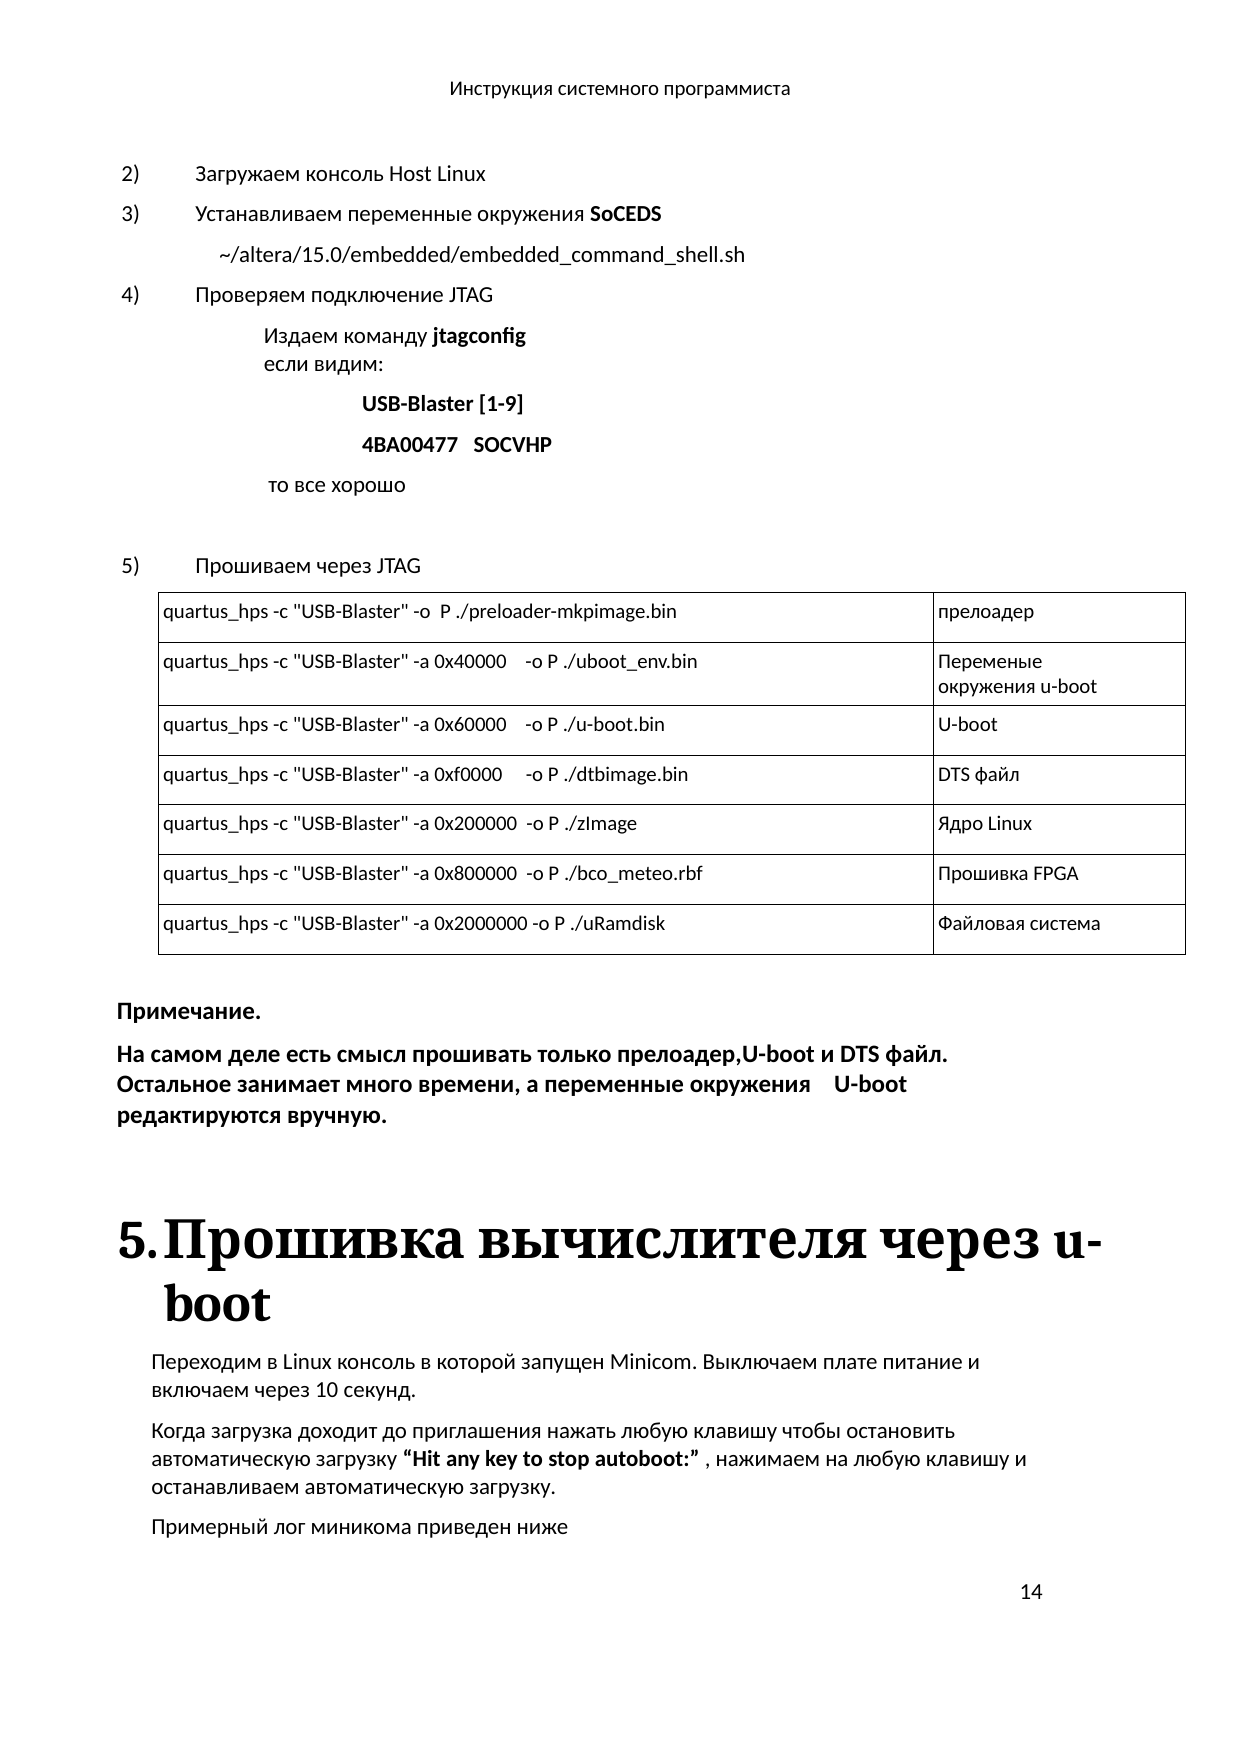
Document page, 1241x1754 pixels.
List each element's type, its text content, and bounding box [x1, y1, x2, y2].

table_cell DTS файл [934, 756, 1185, 804]
list Проверяем подключение JTAG [121, 280, 1122, 308]
text Переходим в Linux консоль в которой запущен Minicom. Выключаем плате питание и включаем через 10 cекунд. [151, 1347, 1063, 1403]
subtitle Прошивка вычислителя через u-boot [118, 1210, 1122, 1335]
table_cell quartus_hps -c "USB-Blaster" -a 0x40000 -o P ./uboot_env.bin [159, 643, 933, 704]
text если видим: [263, 349, 1122, 377]
table_cell quartus_hps -c "USB-Blaster" -a 0x800000 -o P ./bco_meteo.rbf [159, 855, 933, 904]
list Устанавливаем переменные окружения SoCEDS [121, 199, 1122, 227]
text Примерный лог миникома приведен ниже [151, 1512, 1063, 1540]
table_cell quartus_hps -c "USB-Blaster" -a 0x200000 -o P ./zImage [159, 805, 933, 854]
table_cell U-boot [934, 706, 1185, 754]
table_cell Прошивка FPGA [934, 855, 1185, 904]
text то все хорошо [267, 470, 1122, 498]
table_cell Переменые окружения u-boot [934, 643, 1185, 704]
list Прошиваем через JTAG [121, 551, 1122, 579]
table_cell Ядро Linux [934, 805, 1185, 854]
text ~/altera/15.0/embedded/embedded_command_shell.sh [121, 240, 1122, 268]
text 4BA00477 SOCVHP [362, 430, 1122, 458]
text Издаем команду jtagconfig [263, 321, 1122, 349]
text Примечание. [117, 995, 1052, 1026]
table_cell quartus_hps -c "USB-Blaster" -a 0x2000000 -o P ./uRamdisk [159, 905, 933, 954]
table_cell quartus_hps -c "USB-Blaster" -a 0xf0000 -o P ./dtbimage.bin [159, 756, 933, 804]
table_cell Файловая система [934, 905, 1185, 954]
text USB-Blaster [1-9] [362, 389, 1122, 417]
table_cell quartus_hps -c "USB-Blaster" -a 0x60000 -o P ./u-boot.bin [159, 706, 933, 754]
text На самом деле есть смысл прошивать только прелоадер,U-boot и DTS файл. Остальное занимает много времени, а переменные окружения U-boot редактируются вручную. [117, 1038, 1052, 1130]
text Когда загрузка доходит до приглашения нажать любую клавишу чтобы остановить автоматическую загрузку “Hit any key to stop autoboot:” , нажимаем на любую клавишу и останавливаем автоматическую загрузку. [151, 1416, 1063, 1500]
table_header прелоадер [934, 593, 1185, 642]
table_header quartus_hps -c "USB-Blaster" -o P ./preloader-mkpimage.bin [159, 593, 933, 642]
list Загружаем консоль Host Linux [121, 159, 1122, 187]
